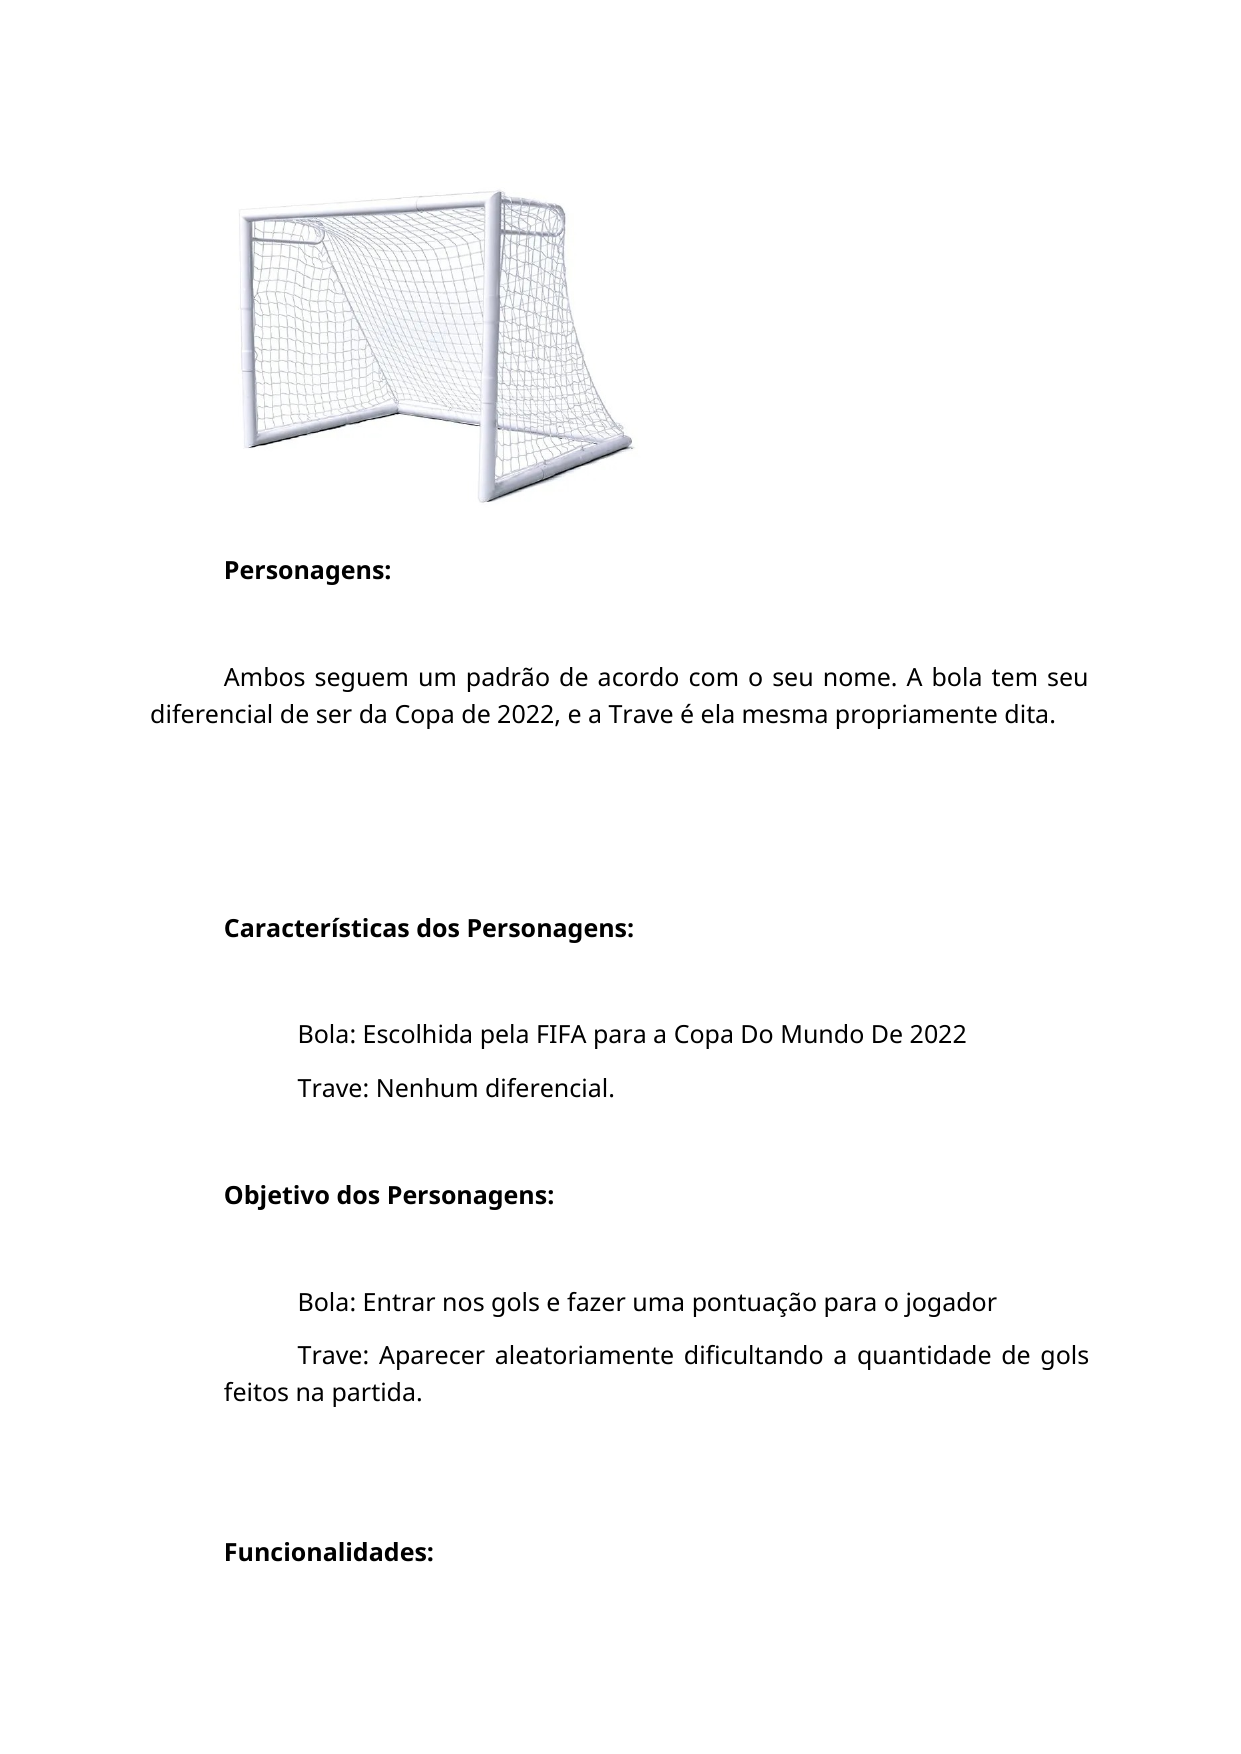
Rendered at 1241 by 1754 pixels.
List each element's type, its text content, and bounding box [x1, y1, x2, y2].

picture [168, 150, 702, 534]
text Características dos Personagens: [150, 910, 1090, 944]
text Trave: Aparecer aleatoriamente dificultando a quantidade de gols feitos na partida. [224, 1338, 1090, 1409]
text Bola: Escolhida pela FIFA para a Copa Do Mundo De 2022 [224, 1017, 1090, 1051]
text Personagens: [150, 553, 1090, 587]
text Trave: Nenhum diferencial. [224, 1071, 1090, 1105]
text Bola: Entrar nos gols e fazer uma pontuação para o jogador [224, 1284, 1090, 1318]
text Funcionalidades: [150, 1535, 1090, 1569]
text Ambos seguem um padrão de acordo com o seu nome. A bola tem seu diferencial de ser da Copa de 2022, e a Trave é ela mesma propriamente dita. [150, 660, 1090, 731]
text Objetivo dos Personagens: [150, 1177, 1090, 1212]
